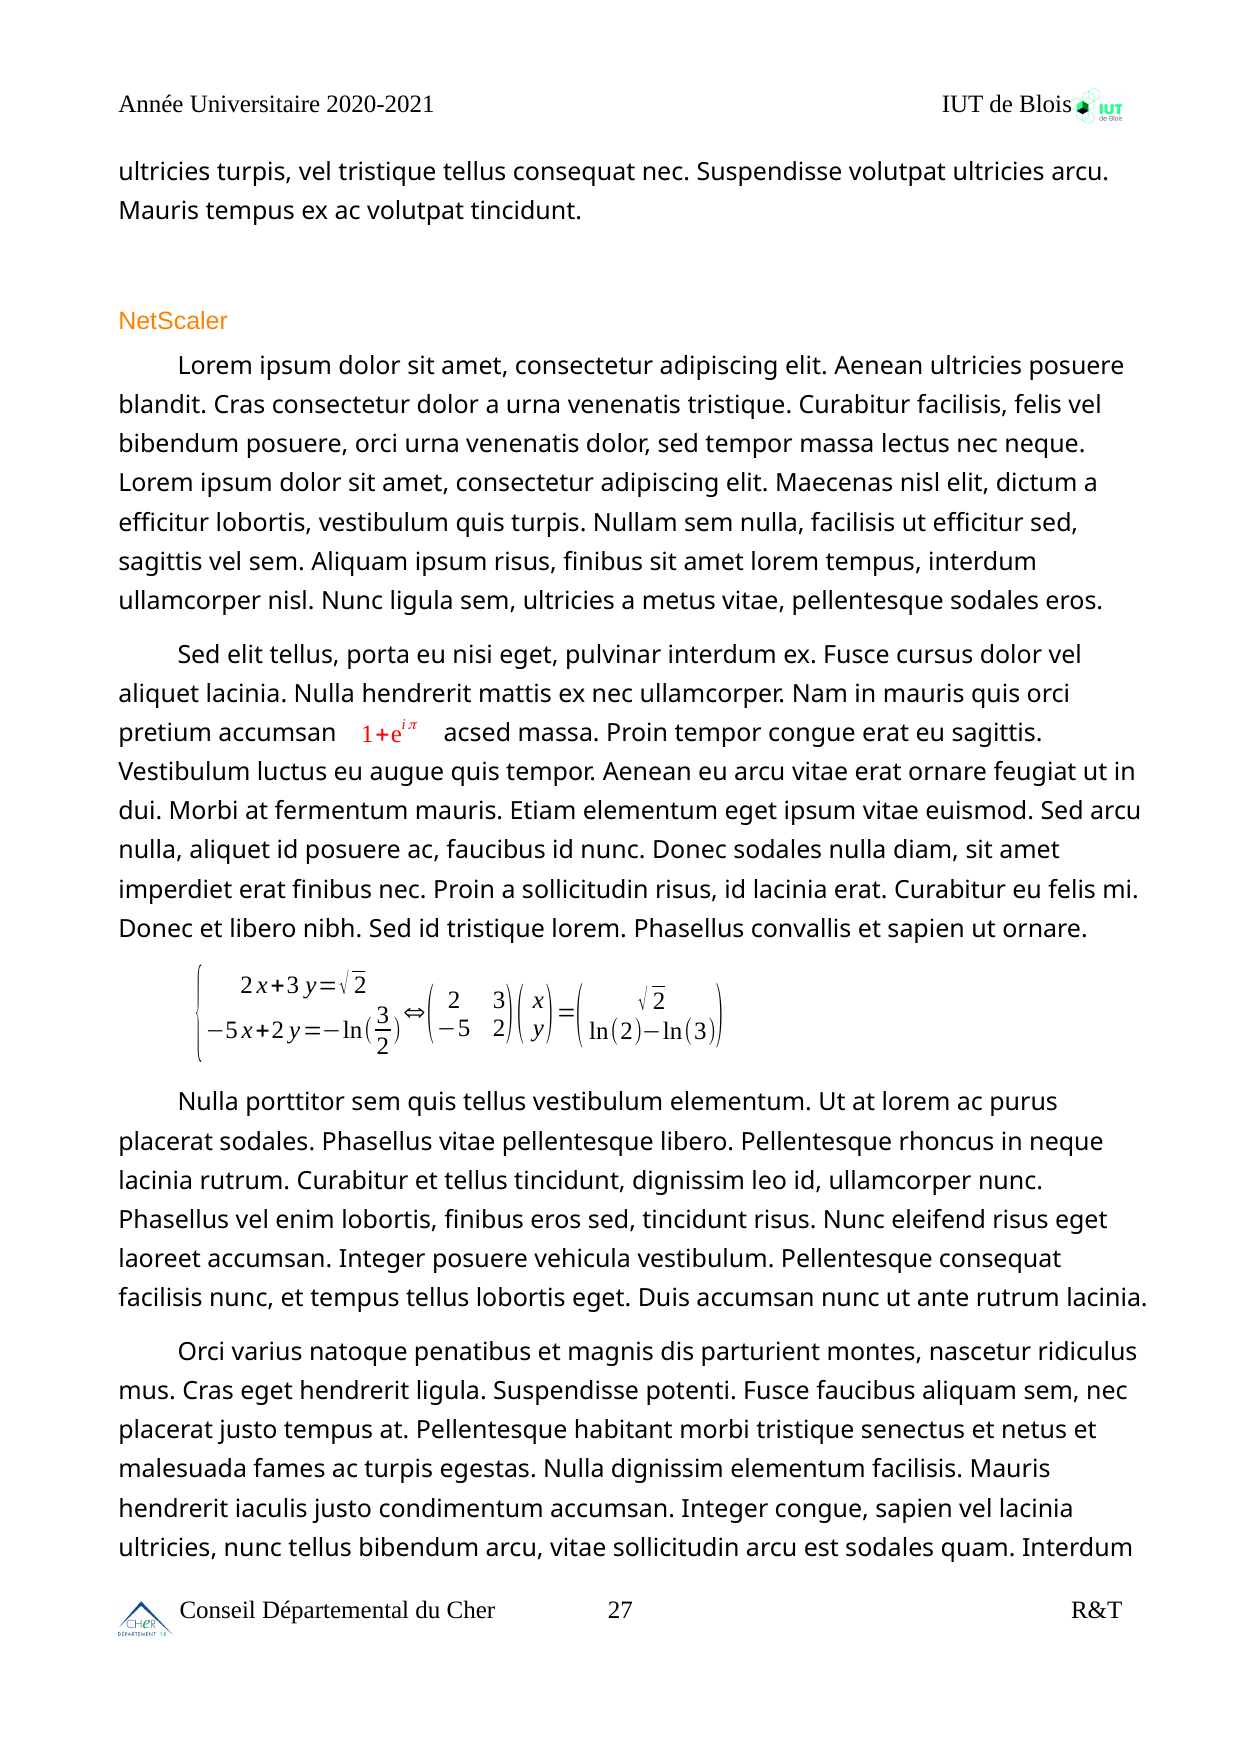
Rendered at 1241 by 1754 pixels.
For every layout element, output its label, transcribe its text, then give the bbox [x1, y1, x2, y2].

text NetScaler [118, 306, 1152, 335]
text Sed elit tellus, porta eu nisi eget, pulvinar interdum ex. Fusce cursus dolor vel aliquet lacinia. Nulla hendrerit mattis ex nec ullamcorper. Nam in mauris quis orci pretium accumsan acsed massa. Proin tempor congue erat eu sagittis. Vestibulum luctus eu augue quis tempor. Aenean eu arcu vitae erat ornare feugiat ut in dui. Morbi at fermentum mauris. Etiam elementum eget ipsum vitae euismod. Sed arcu nulla, aliquet id posuere ac, faucibus id nunc. Donec sodales nulla diam, sit amet imperdiet erat finibus nec. Proin a sollicitudin risus, id lacinia erat. Curabitur eu felis mi. Donec et libero nibh. Sed id tristique lorem. Phasellus convallis et sapien ut ornare. [118, 636, 1152, 944]
text Nulla porttitor sem quis tellus vestibulum elementum. Ut at lorem ac purus placerat sodales. Phasellus vitae pellentesque libero. Pellentesque rhoncus in neque lacinia rutrum. Curabitur et tellus tincidunt, dignissim leo id, ullamcorper nunc. Phasellus vel enim lobortis, finibus eros sed, tincidunt risus. Nunc eleifend risus eget laoreet accumsan. Integer posuere vehicula vestibulum. Pellentesque consequat facilisis nunc, et tempus tellus lobortis eget. Duis accumsan nunc ut ante rutrum lacinia. [118, 1084, 1152, 1314]
text Orci varius natoque penatibus et magnis dis parturient montes, nascetur ridiculus mus. Cras eget hendrerit ligula. Suspendisse potenti. Fusce faucibus aliquam sem, nec placerat justo tempus at. Pellentesque habitant morbi tristique senectus et netus et malesuada fames ac turpis egestas. Nulla dignissim elementum facilisis. Mauris hendrerit iaculis justo condimentum accumsan. Integer congue, sapien vel lacinia ultricies, nunc tellus bibendum arcu, vitae sollicitudin arcu est sodales quam. Interdum [118, 1333, 1152, 1563]
picture [118, 1601, 174, 1636]
text ultricies turpis, vel tristique tellus consequat nec. Suspendisse volutpat ultricies arcu. Mauris tempus ex ac volutpat tincidunt. [118, 153, 1152, 227]
picture [1071, 88, 1123, 124]
text Lorem ipsum dolor sit amet, consectetur adipiscing elit. Aenean ultricies posuere blandit. Cras consectetur dolor a urna venenatis tristique. Curabitur facilisis, felis vel bibendum posuere, orci urna venenatis dolor, sed tempor massa lectus nec neque. Lorem ipsum dolor sit amet, consectetur adipiscing elit. Maecenas nisl elit, dictum a efficitur lobortis, vestibulum quis turpis. Nullam sem nulla, facilisis ut efficitur sed, sagittis vel sem. Aliquam ipsum risus, finibus sit amet lorem tempus, interdum ullamcorper nisl. Nunc ligula sem, ultricies a metus vitae, pellentesque sodales eros. [118, 348, 1152, 617]
